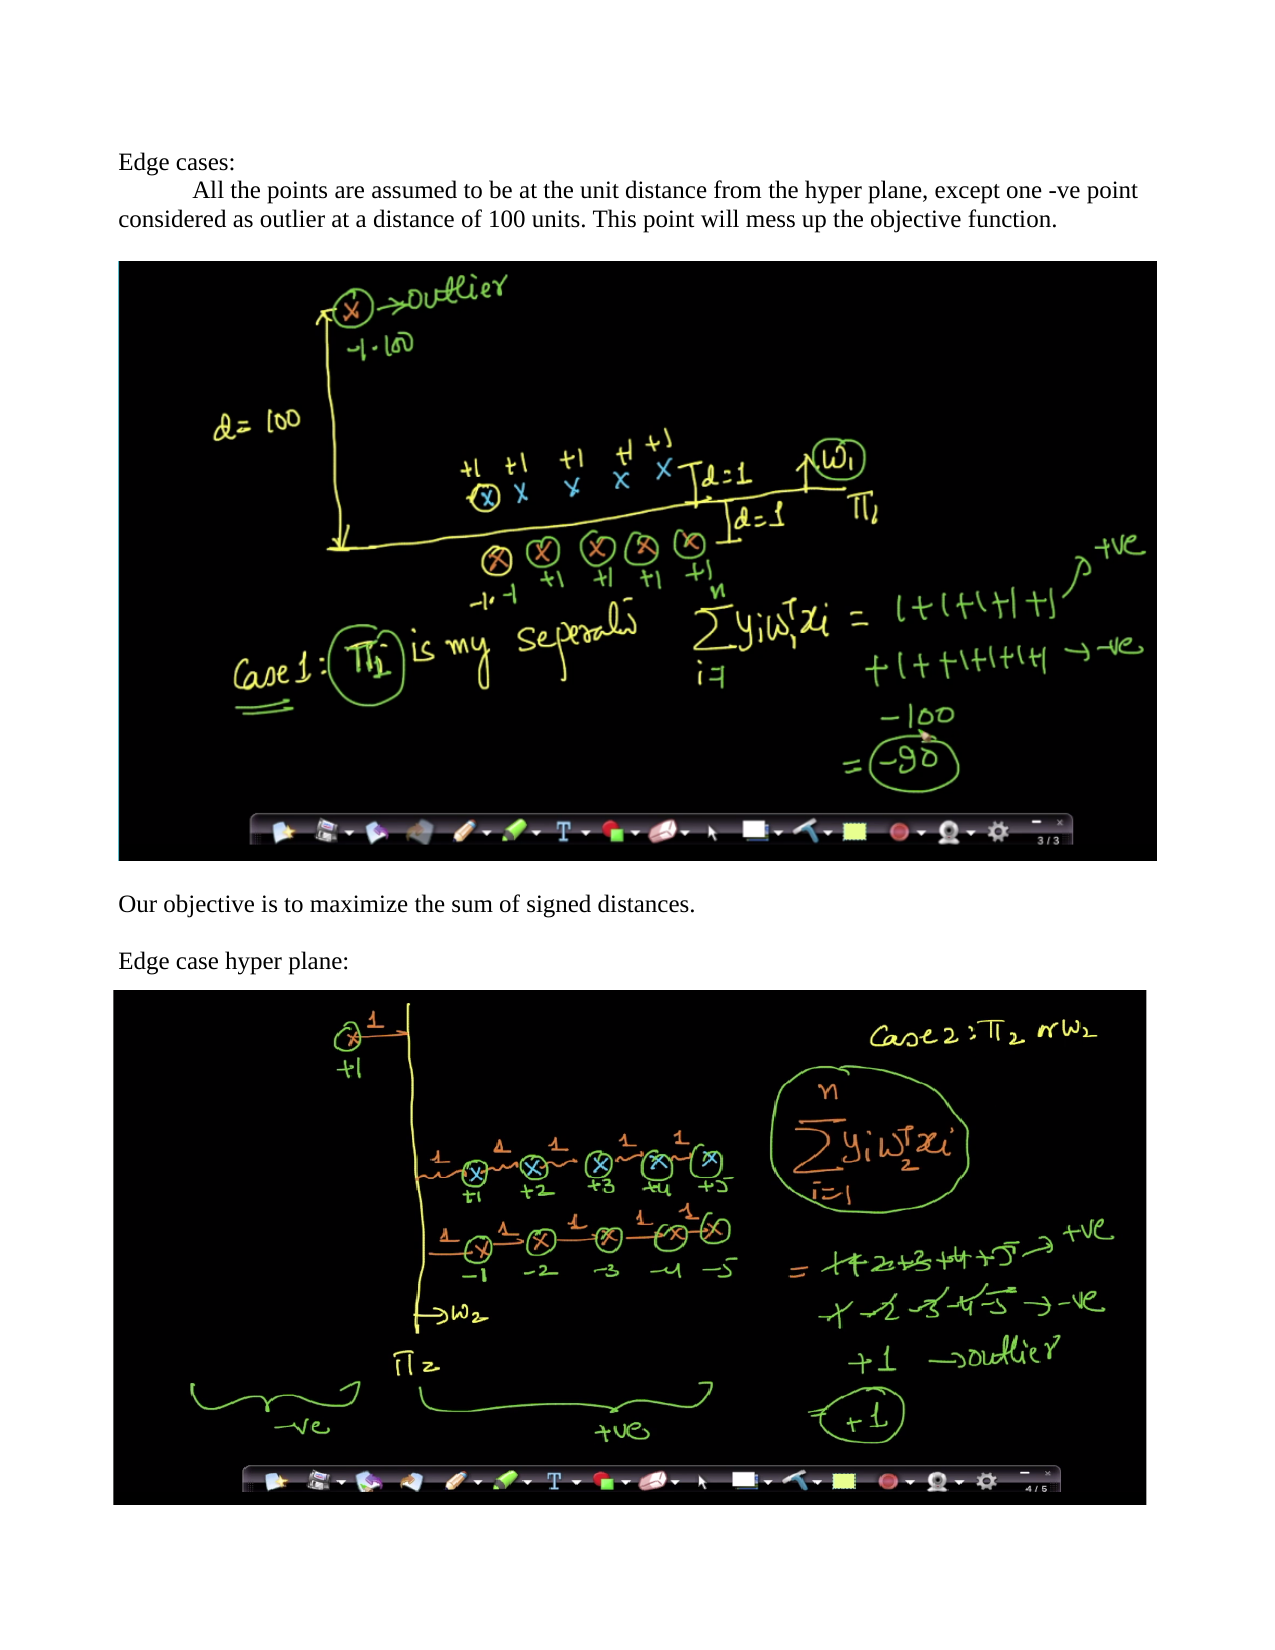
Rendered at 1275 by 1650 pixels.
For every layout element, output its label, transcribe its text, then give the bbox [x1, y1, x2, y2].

text Edge case hyper plane: [118, 946, 1157, 975]
picture [113, 990, 1147, 1505]
text Edge cases: [118, 147, 1157, 176]
text All the points are assumed to be at the unit distance from the hyper plane, except one -ve point considered as outlier at a distance of 100 units. This point will mess up the objective function. [118, 176, 1157, 233]
text Our objective is to maximize the sum of signed distances. [118, 889, 1157, 918]
picture [118, 261, 1157, 861]
